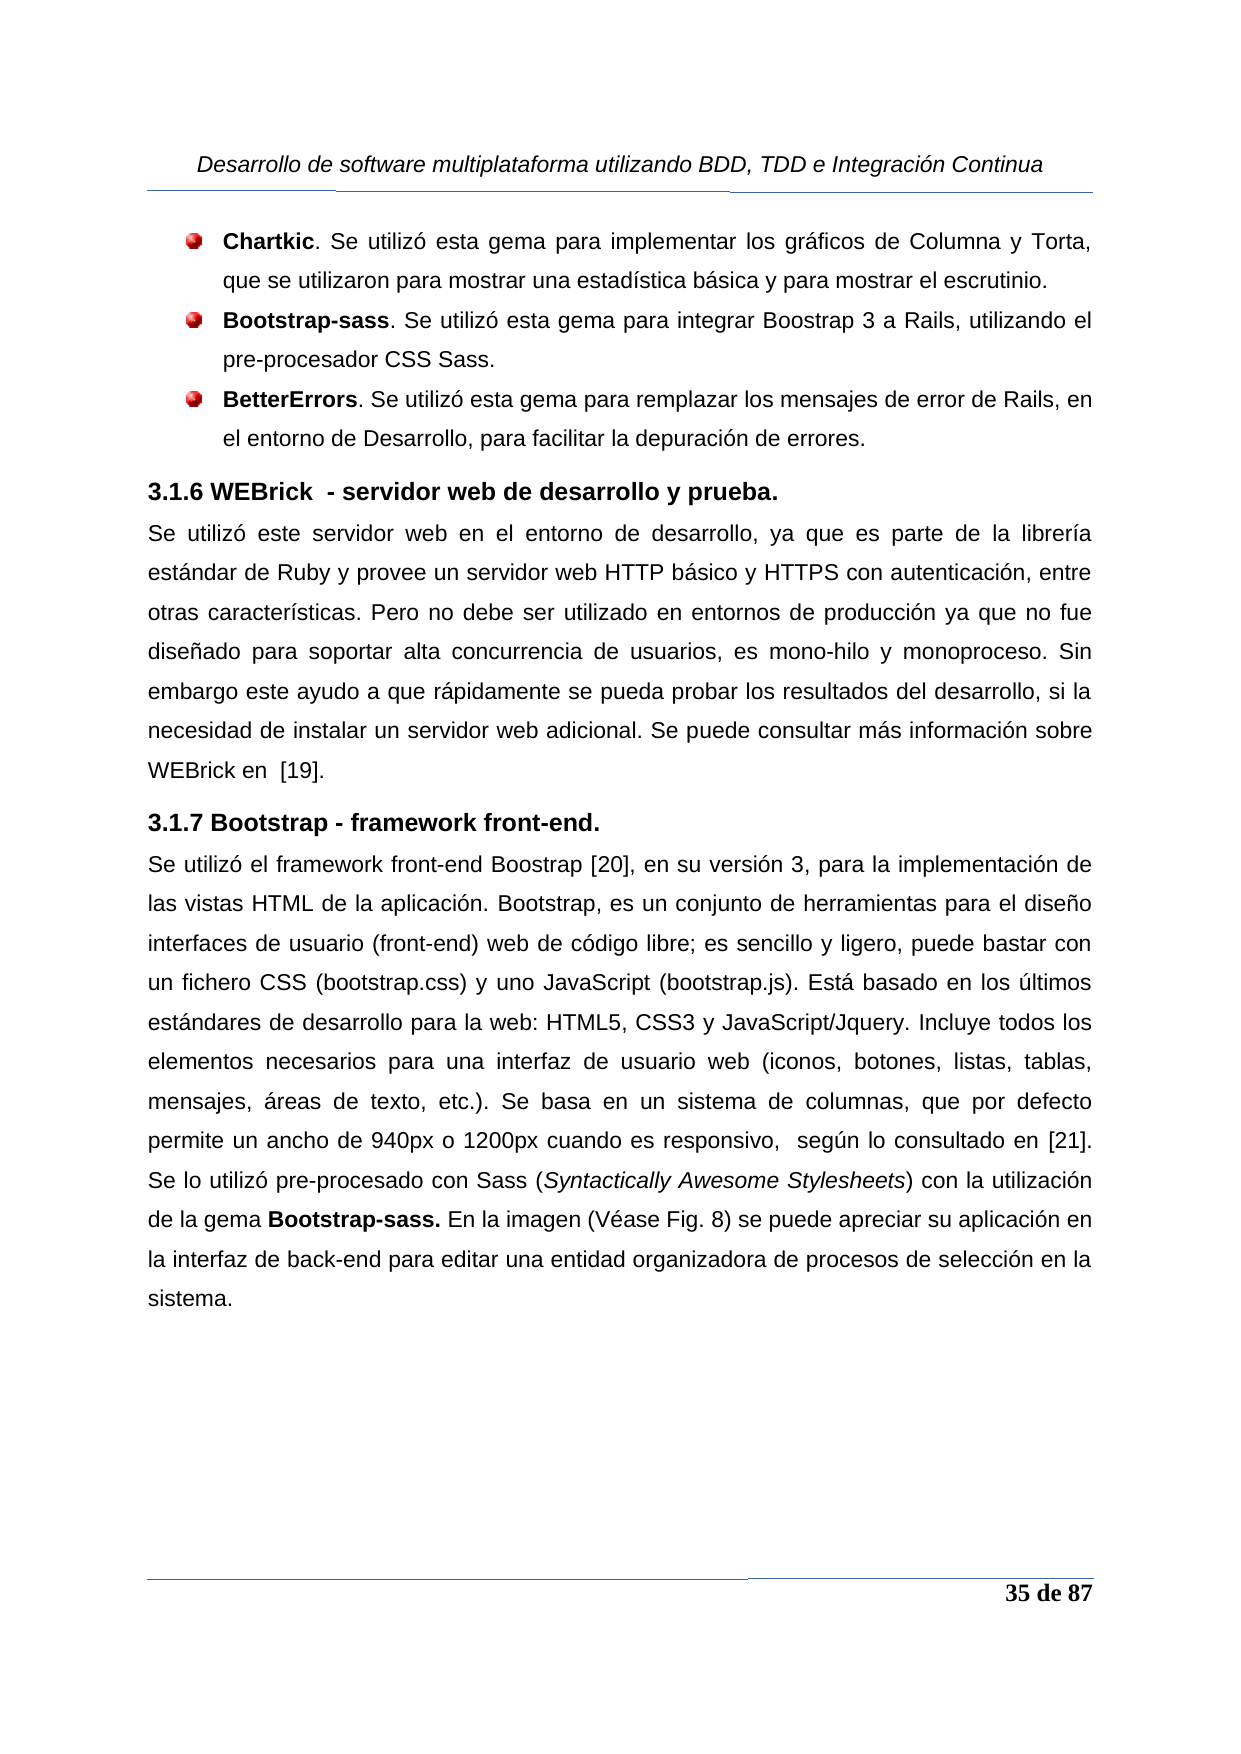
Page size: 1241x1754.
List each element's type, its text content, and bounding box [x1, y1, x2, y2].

picture [186, 391, 202, 407]
list Chartkic. Se utilizó esta gema para implementar los gráficos de Columna y Torta, que se utilizaron para mostrar una estadística básica y para mostrar el escrutinio. [185, 228, 1093, 294]
picture [186, 233, 202, 249]
list Bootstrap-sass. Se utilizó esta gema para integrar Boostrap 3 a Rails, utilizando el pre-procesador CSS Sass. [185, 307, 1093, 373]
text Se utilizó este servidor web en el entorno de desarrollo, ya que es parte de la librería estándar de Ruby y provee un servidor web HTTP básico y HTTPS con autenticación, entre otras características. Pero no debe ser utilizado en entornos de producción ya que no fue diseñado para soportar alta concurrencia de usuarios, es mono-hilo y monoproceso. Sin embargo este ayudo a que rápidamente se pueda probar los resultados del desarrollo, si la necesidad de instalar un servidor web adicional. Se puede consultar más información sobre WEBrick en [19]. [148, 520, 1093, 783]
list 3.1.6 WEBrick - servidor web de desarrollo y prueba. [148, 477, 1093, 505]
picture [186, 312, 202, 328]
text Se utilizó el framework front-end Boostrap [20], en su versión 3, para la implementación de las vistas HTML de la aplicación. Bootstrap, es un conjunto de herramientas para el diseño interfaces de usuario (front-end) web de código libre; es sencillo y ligero, puede bastar con un fichero CSS (bootstrap.css) y uno JavaScript (bootstrap.js). Está basado en los últimos estándares de desarrollo para la web: HTML5, CSS3 y JavaScript/Jquery. Incluye todos los elementos necesarios para una interfaz de usuario web (iconos, botones, listas, tablas, mensajes, áreas de texto, etc.). Se basa en un sistema de columnas, que por defecto permite un ancho de 940px o 1200px cuando es responsivo, según lo consultado en [21]. Se lo utilizó pre-procesado con Sass (Syntactically Awesome Stylesheets) con la utilización de la gema Bootstrap-sass. En la imagen (Véase Fig. 8) se puede apreciar su aplicación en la interfaz de back-end para editar una entidad organizadora de procesos de selección en la sistema. [148, 851, 1093, 1312]
list 3.1.7 Bootstrap - framework front-end. [148, 808, 1093, 837]
list BetterErrors. Se utilizó esta gema para remplazar los mensajes de error de Rails, en el entorno de Desarrollo, para facilitar la depuración de errores. [185, 386, 1093, 452]
